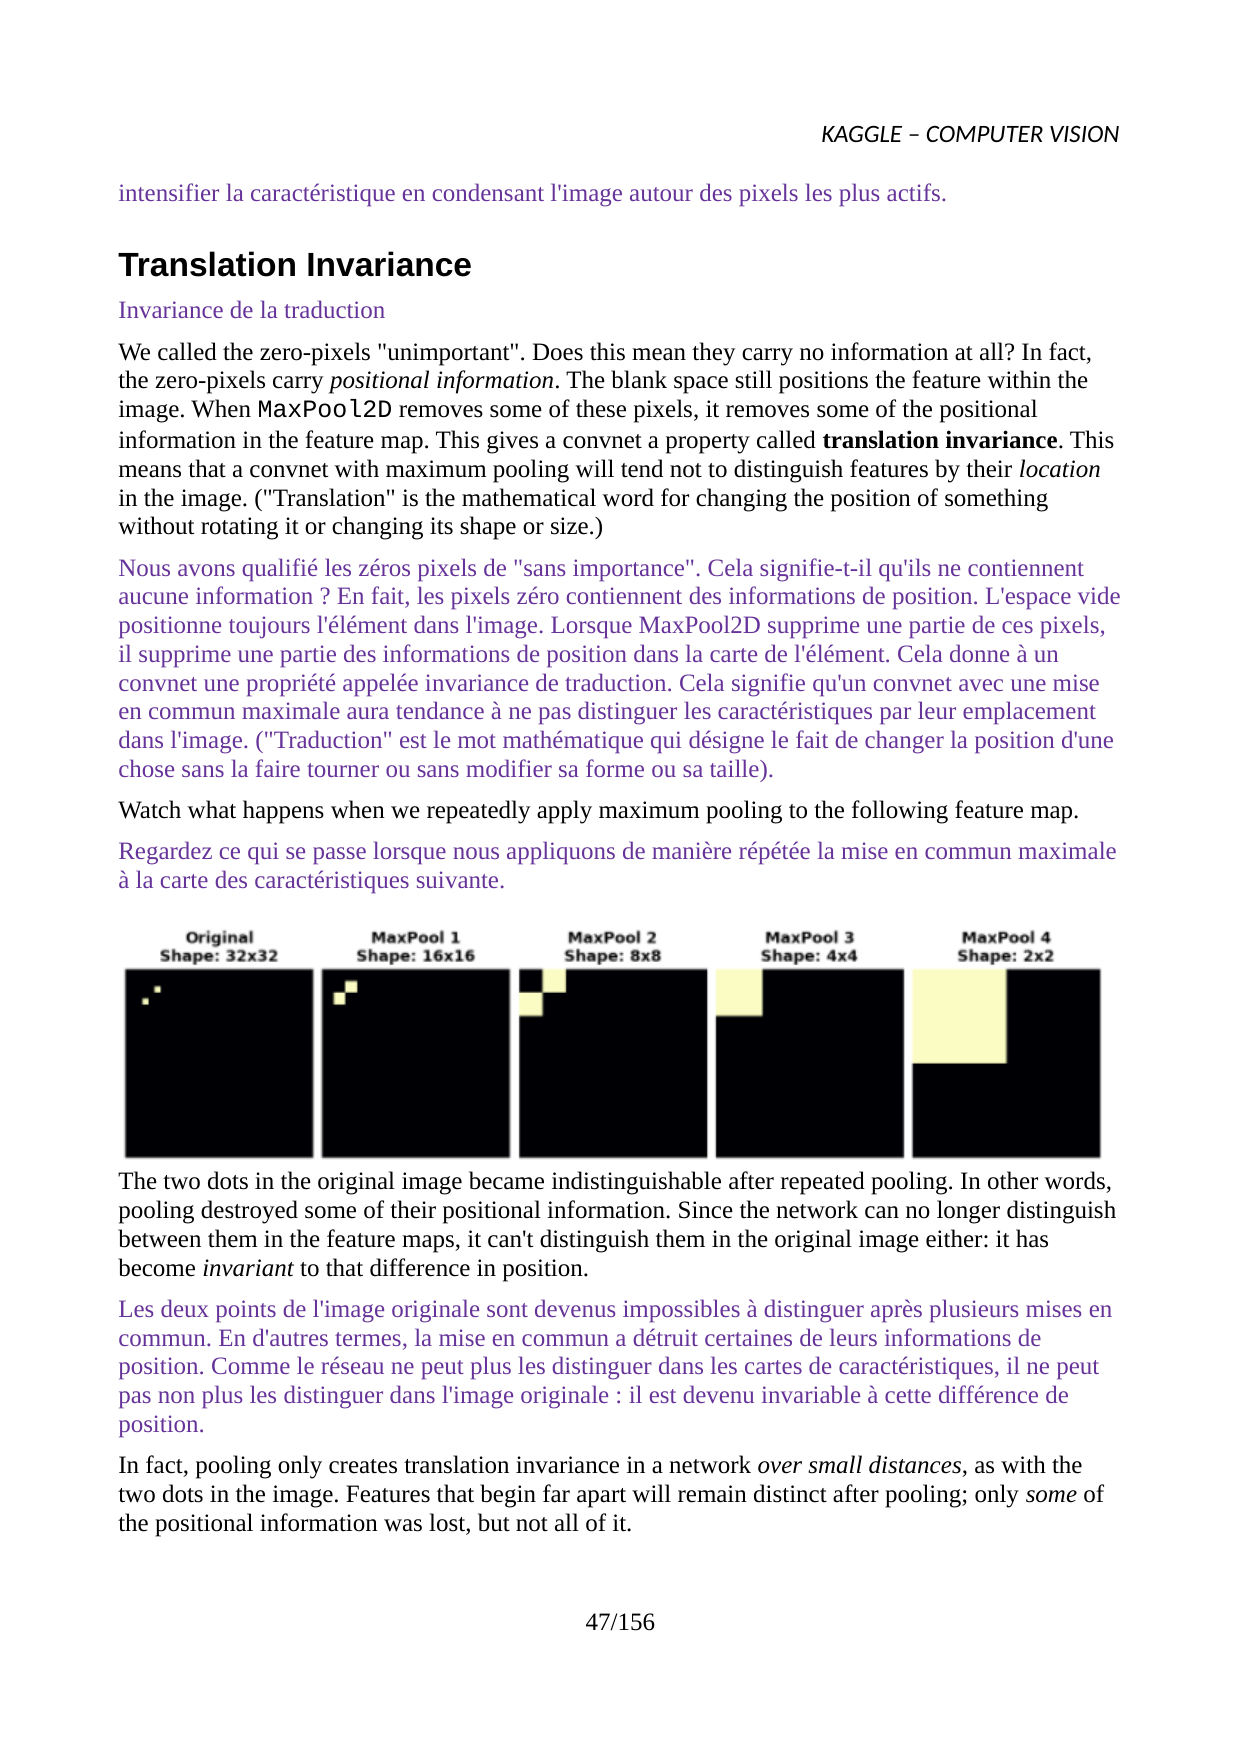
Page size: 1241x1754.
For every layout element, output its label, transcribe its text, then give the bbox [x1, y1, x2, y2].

text The two dots in the original image became indistinguishable after repeated pooling. In other words, pooling destroyed some of their positional information. Since the network can no longer distinguish between them in the feature maps, it can't distinguish them in the original image either: it has become invariant to that difference in position. [118, 1167, 1122, 1281]
text Invariance de la traduction [118, 296, 1122, 324]
subtitle Translation Invariance [118, 244, 1122, 283]
text Watch what happens when we repeatedly apply maximum pooling to the following feature map. [118, 795, 1122, 824]
text Les deux points de l'image originale sont devenus impossibles à distinguer après plusieurs mises en commun. En d'autres termes, la mise en commun a détruit certaines de leurs informations de position. Comme le réseau ne peut plus les distinguer dans les cartes de caractéristiques, il ne peut pas non plus les distinguer dans l'image originale : il est devenu invariable à cette différence de position. [118, 1294, 1122, 1438]
text We called the zero-pixels "unimportant". Does this mean they carry no information at all? In fact, the zero-pixels carry positional information. The blank space still positions the feature within the image. When MaxPool2D removes some of these pixels, it removes some of the positional information in the feature map. This gives a convnet a property called translation invariance. This means that a convnet with maximum pooling will tend not to distinguish features by their location in the image. ("Translation" is the mathematical word for changing the position of something without rotating it or changing its shape or size.) [118, 337, 1122, 540]
text In fact, pooling only creates translation invariance in a network over small distances, as with the two dots in the image. Features that begin far apart will remain distinct after pooling; only some of the positional information was lost, but not all of it. [118, 1450, 1122, 1536]
text Nous avons qualifié les zéros pixels de "sans importance". Cela signifie-t-il qu'ils ne contiennent aucune information ? En fait, les pixels zéro contiennent des informations de position. L'espace vide positionne toujours l'élément dans l'image. Lorsque MaxPool2D supprime une partie de ces pixels, il supprime une partie des informations de position dans la carte de l'élément. Cela donne à un convnet une propriété appelée invariance de traduction. Cela signifie qu'un convnet avec une mise en commun maximale aura tendance à ne pas distinguer les caractéristiques par leur emplacement dans l'image. ("Traduction" est le mot mathématique qui désigne le fait de changer la position d'une chose sans la faire tourner ou sans modifier sa forme ou sa taille). [118, 553, 1122, 783]
text intensifier la caractéristique en condensant l'image autour des pixels les plus actifs. [118, 178, 1122, 207]
picture [118, 906, 1122, 1167]
text Regardez ce qui se passe lorsque nous appliquons de manière répétée la mise en commun maximale à la carte des caractéristiques suivante. [118, 836, 1122, 894]
